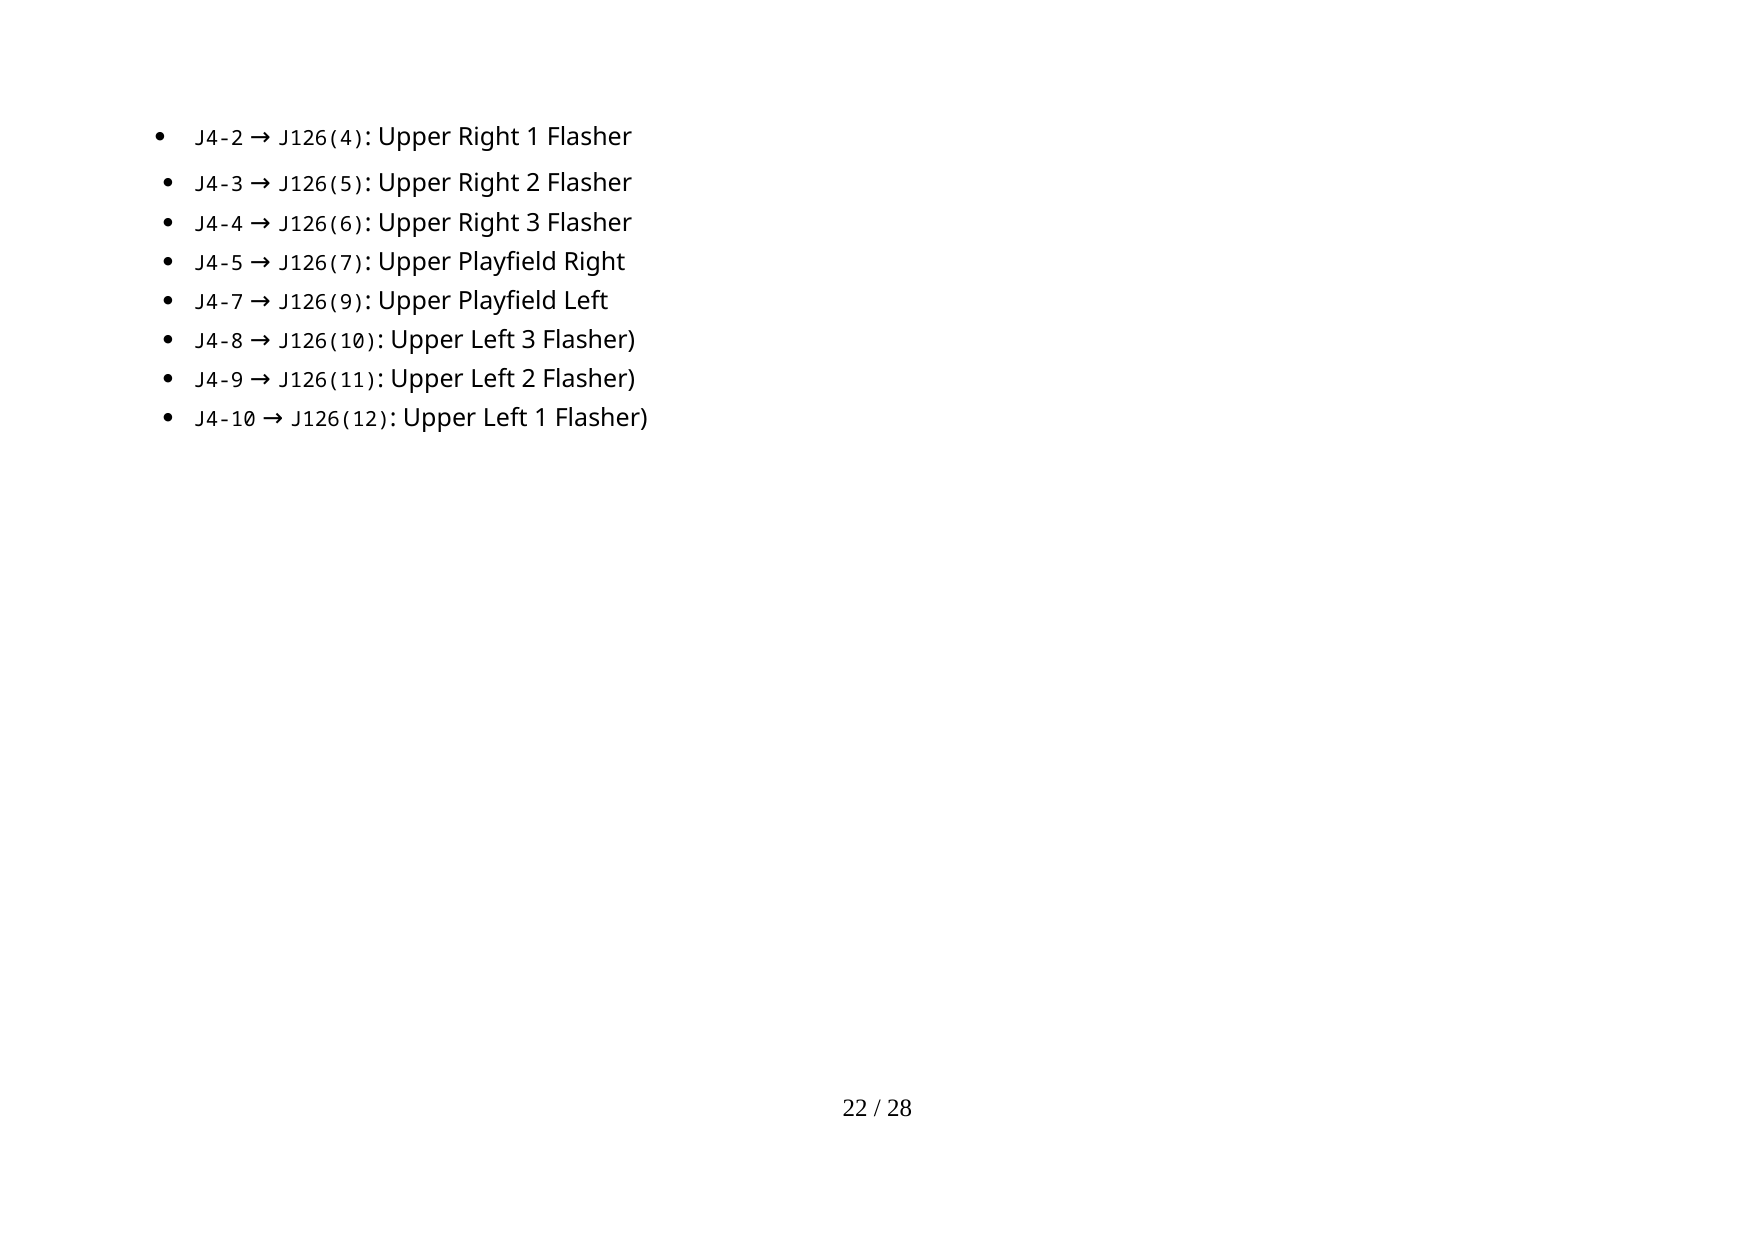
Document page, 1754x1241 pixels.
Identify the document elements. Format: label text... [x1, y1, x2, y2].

list J4-2 → J126(4): Upper Right 1 Flasher [156, 118, 1636, 152]
list J4-9 → J126(11): Upper Left 2 Flasher) [164, 361, 1636, 395]
list J4-7 → J126(9): Upper Playfield Left [164, 283, 1636, 317]
list J4-8 → J126(10): Upper Left 3 Flasher) [164, 322, 1636, 356]
list J4-3 → J126(5): Upper Right 2 Flasher [164, 165, 1636, 199]
list J4-5 → J126(7): Upper Playfield Right [164, 243, 1636, 277]
list J4-4 → J126(6): Upper Right 3 Flasher [164, 204, 1636, 238]
list J4-10 → J126(12): Upper Left 1 Flasher) [164, 400, 1636, 434]
